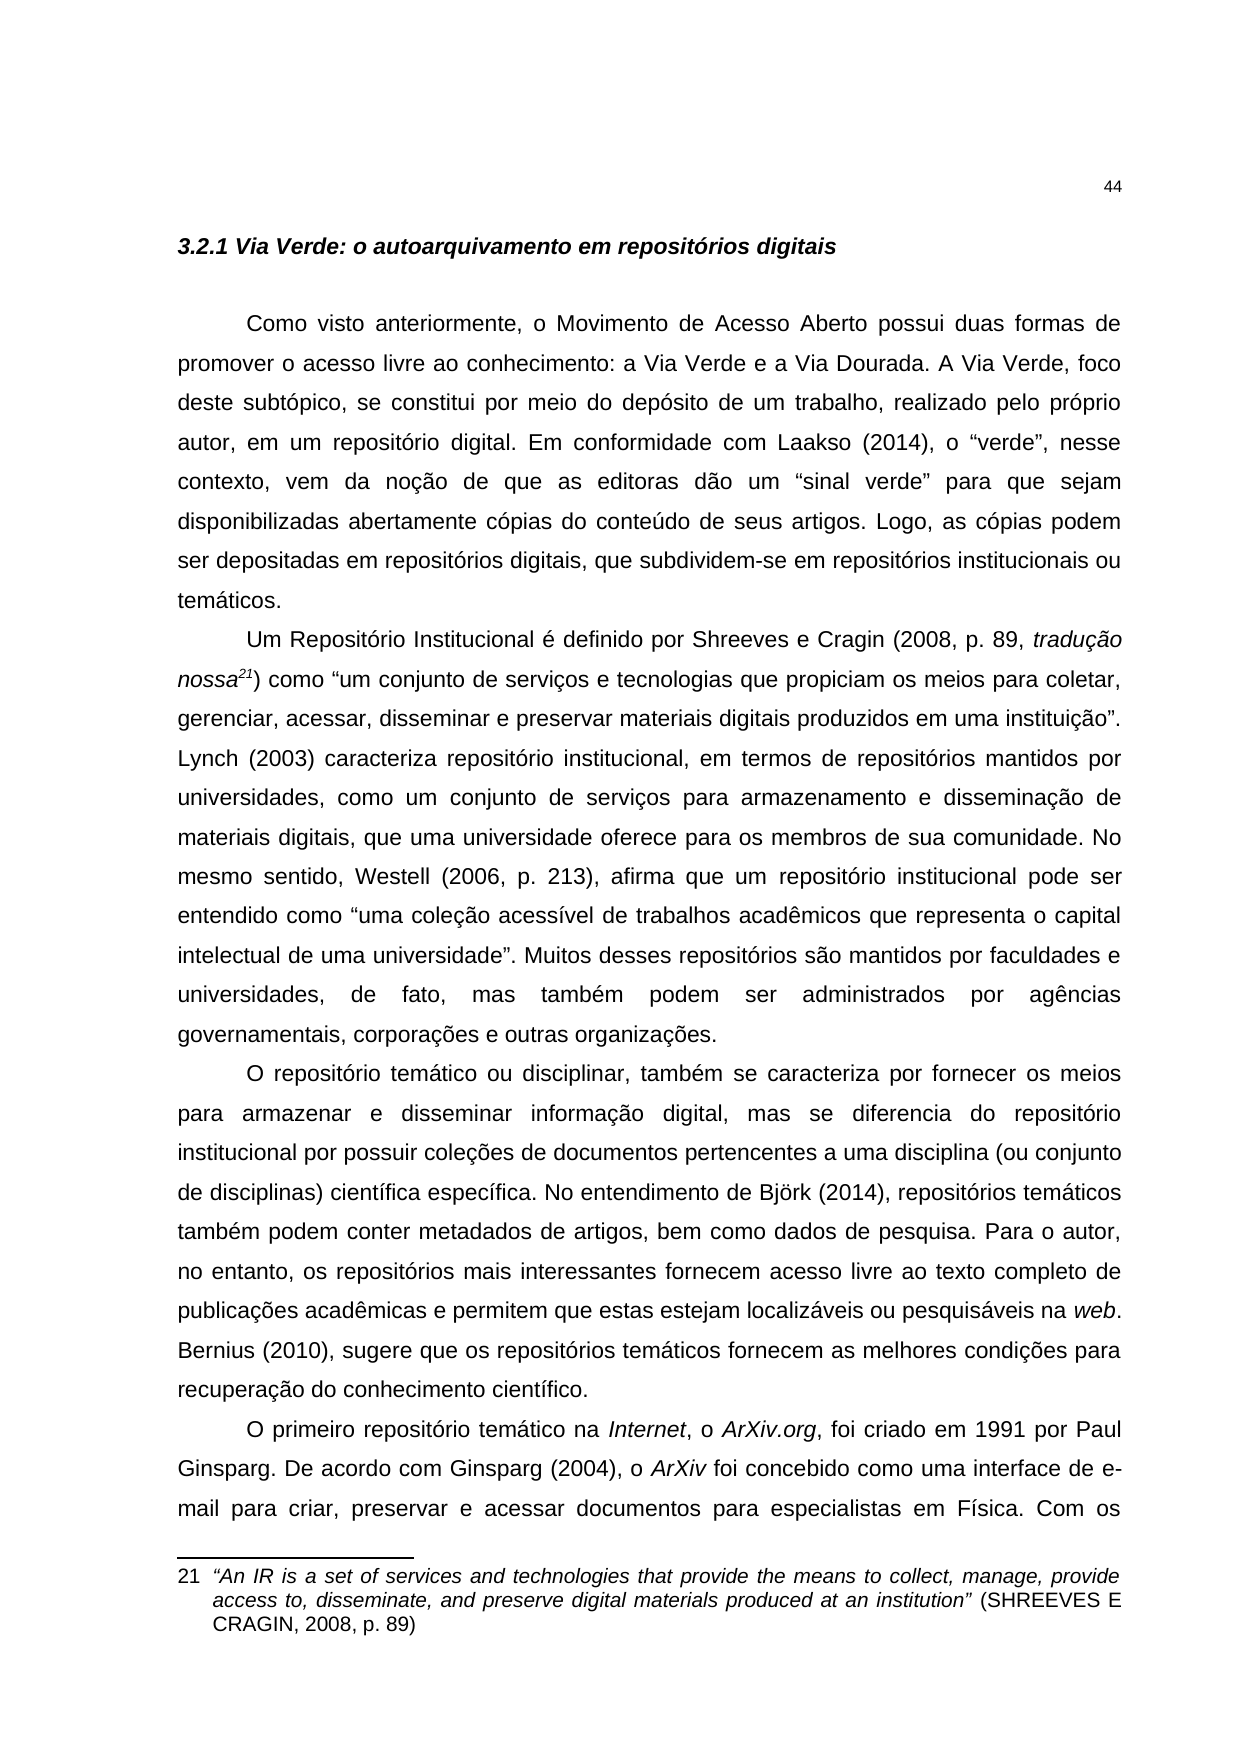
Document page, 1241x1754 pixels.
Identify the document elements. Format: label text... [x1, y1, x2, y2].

text “An IR is a set of services and technologies that provide the means to collect, manage, provide access to, disseminate, and preserve digital materials produced at an institution” (SHREEVES E CRAGIN, 2008, p. 89) [177, 1564, 1122, 1636]
text Como visto anteriormente, o Movimento de Acesso Aberto possui duas formas de promover o acesso livre ao conhecimento: a Via Verde e a Via Dourada. A Via Verde, foco deste subtópico, se constitui por meio do depósito de um trabalho, realizado pelo próprio autor, em um repositório digital. Em conformidade com Laakso (2014), o “verde”, nesse contexto, vem da noção de que as editoras dão um “sinal verde” para que sejam disponibilizadas abertamente cópias do conteúdo de seus artigos. Logo, as cópias podem ser depositadas em repositórios digitais, que subdividem-se em repositórios institucionais ou temáticos. [177, 310, 1122, 613]
text O repositório temático ou disciplinar, também se caracteriza por fornecer os meios para armazenar e disseminar informação digital, mas se diferencia do repositório institucional por possuir coleções de documentos pertencentes a uma disciplina (ou conjunto de disciplinas) científica específica. No entendimento de Björk (2014), repositórios temáticos também podem conter metadados de artigos, bem como dados de pesquisa. Para o autor, no entanto, os repositórios mais interessantes fornecem acesso livre ao texto completo de publicações acadêmicas e permitem que estas estejam localizáveis ou pesquisáveis na web. Bernius (2010), sugere que os repositórios temáticos fornecem as melhores condições para recuperação do conhecimento científico. [177, 1060, 1122, 1403]
subtitle 3.2.1 Via Verde: o autoarquivamento em repositórios digitais [177, 233, 1122, 260]
text O primeiro repositório temático na Internet, o ArXiv.org, foi criado em 1991 por Paul Ginsparg. De acordo com Ginsparg (2004), o ArXiv foi concebido como uma interface de e-mail para criar, preservar e acessar documentos para especialistas em Física. Com os [177, 1416, 1122, 1521]
text Um Repositório Institucional é definido por Shreeves e Cragin (2008, p. 89, tradução nossa) como “um conjunto de serviços e tecnologias que propiciam os meios para coletar, gerenciar, acessar, disseminar e preservar materiais digitais produzidos em uma instituição”. Lynch (2003) caracteriza repositório institucional, em termos de repositórios mantidos por universidades, como um conjunto de serviços para armazenamento e disseminação de materiais digitais, que uma universidade oferece para os membros de sua comunidade. No mesmo sentido, Westell (2006, p. 213), afirma que um repositório institucional pode ser entendido como “uma coleção acessível de trabalhos acadêmicos que representa o capital intelectual de uma universidade”. Muitos desses repositórios são mantidos por faculdades e universidades, de fato, mas também podem ser administrados por agências governamentais, corporações e outras organizações. [177, 626, 1122, 1047]
